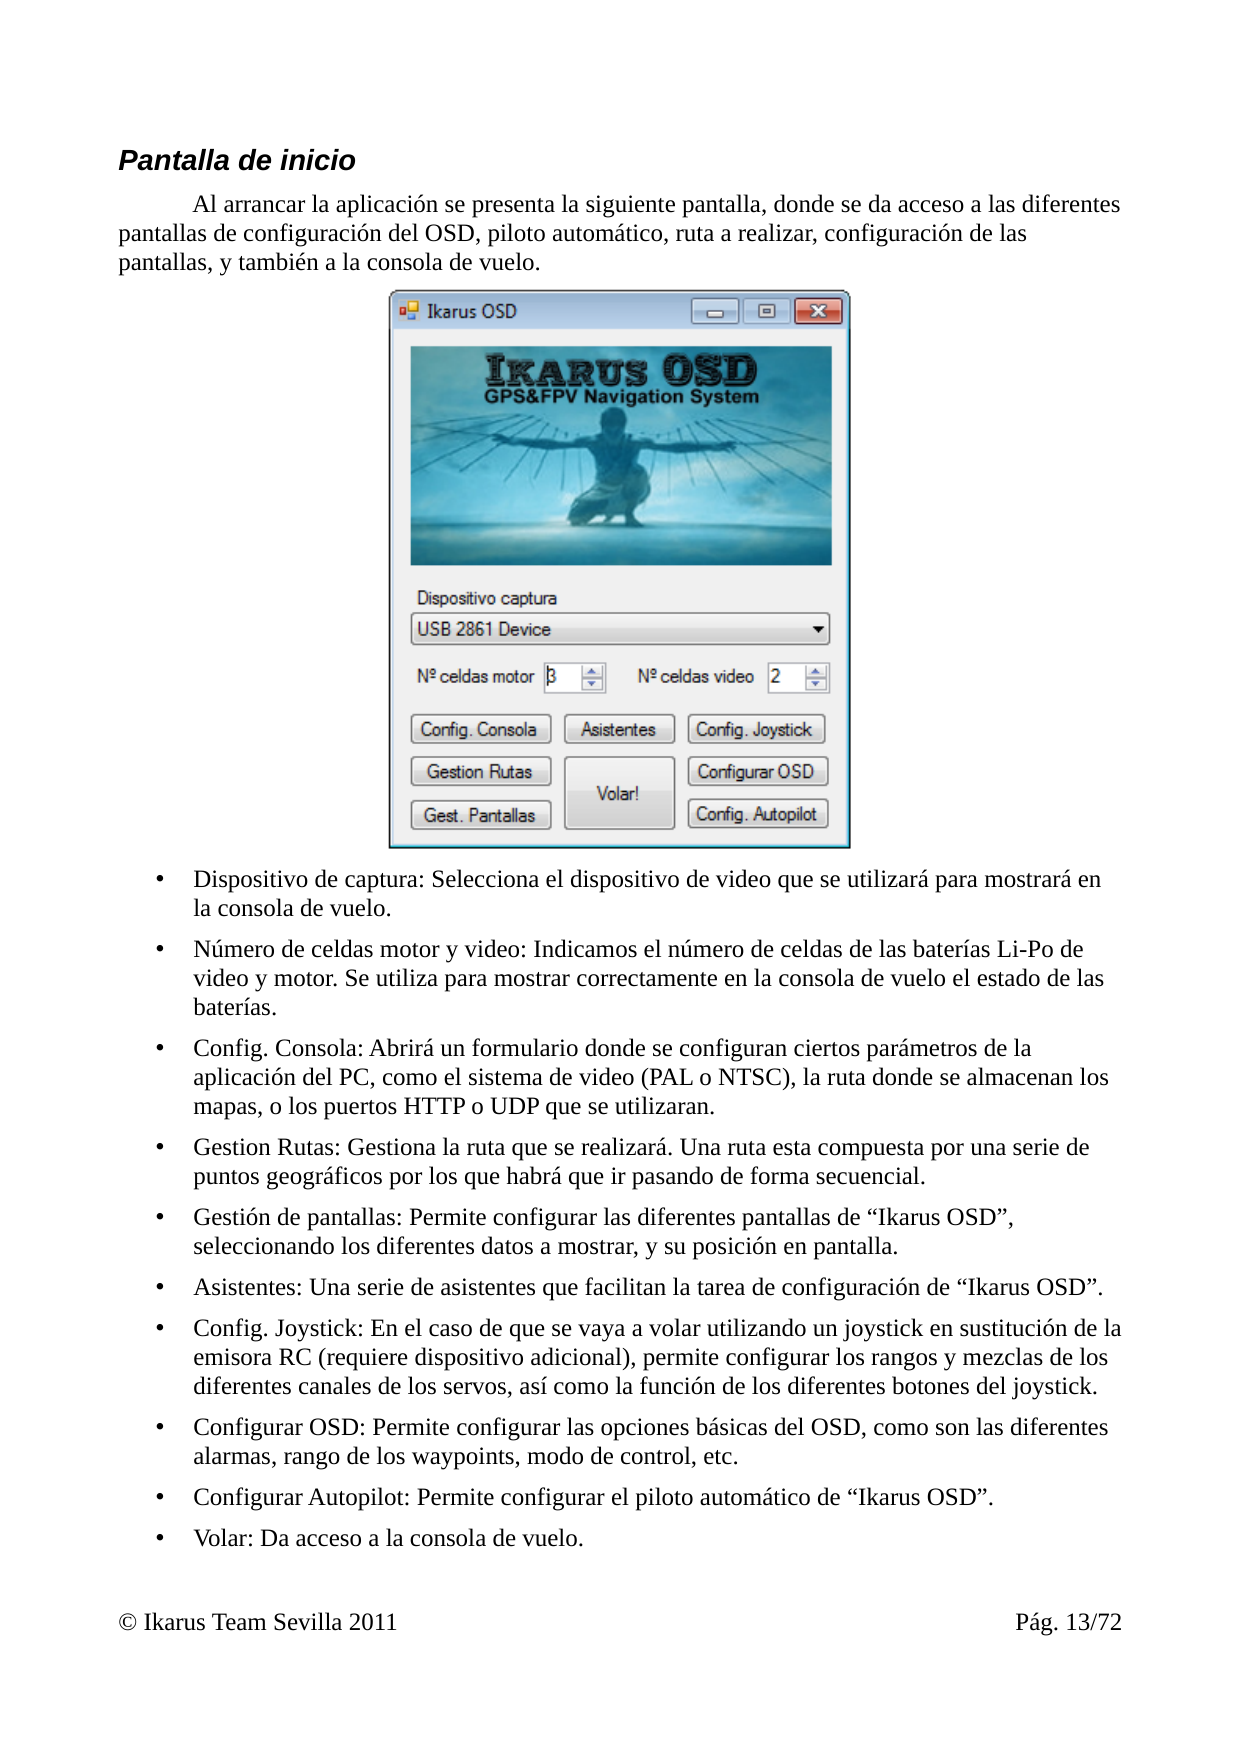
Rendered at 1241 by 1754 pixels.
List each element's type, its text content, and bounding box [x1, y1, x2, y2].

text Al arrancar la aplicación se presenta la siguiente pantalla, donde se da acceso a las diferentes pantallas de configuración del OSD, piloto automático, ruta a realizar, configuración de las pantallas, y también a la consola de vuelo. [118, 189, 1122, 275]
list Configurar OSD: Permite configurar las opciones básicas del OSD, como son las diferentes alarmas, rango de los waypoints, modo de control, etc. [156, 1412, 1122, 1469]
list Volar: Da acceso a la consola de vuelo. [156, 1523, 1122, 1552]
list Asistentes: Una serie de asistentes que facilitan la tarea de configuración de “Ikarus OSD”. [156, 1272, 1122, 1301]
list Configurar Autopilot: Permite configurar el piloto automático de “Ikarus OSD”. [156, 1482, 1122, 1511]
list Dispositivo de captura: Selecciona el dispositivo de video que se utilizará para mostrará en la consola de vuelo. [156, 864, 1122, 922]
list Número de celdas motor y video: Indicamos el número de celdas de las baterías Li-Po de video y motor. Se utiliza para mostrar correctamente en la consola de vuelo el estado de las baterías. [156, 934, 1122, 1021]
list Config. Consola: Abrirá un formulario donde se configuran ciertos parámetros de la aplicación del PC, como el sistema de video (PAL o NTSC), la ruta donde se almacenan los mapas, o los puertos HTTP o UDP que se utilizaran. [156, 1033, 1122, 1119]
picture [386, 287, 854, 852]
subtitle Pantalla de inicio [118, 143, 1122, 177]
list Gestión de pantallas: Permite configurar las diferentes pantallas de “Ikarus OSD”, seleccionando los diferentes datos a mostrar, y su posición en pantalla. [156, 1202, 1122, 1259]
list Gestion Rutas: Gestiona la ruta que se realizará. Una ruta esta compuesta por una serie de puntos geográficos por los que habrá que ir pasando de forma secuencial. [156, 1132, 1122, 1189]
list Config. Joystick: En el caso de que se vaya a volar utilizando un joystick en sustitución de la emisora RC (requiere dispositivo adicional), permite configurar los rangos y mezclas de los diferentes canales de los servos, así como la función de los diferentes botones del joystick. [156, 1313, 1122, 1399]
